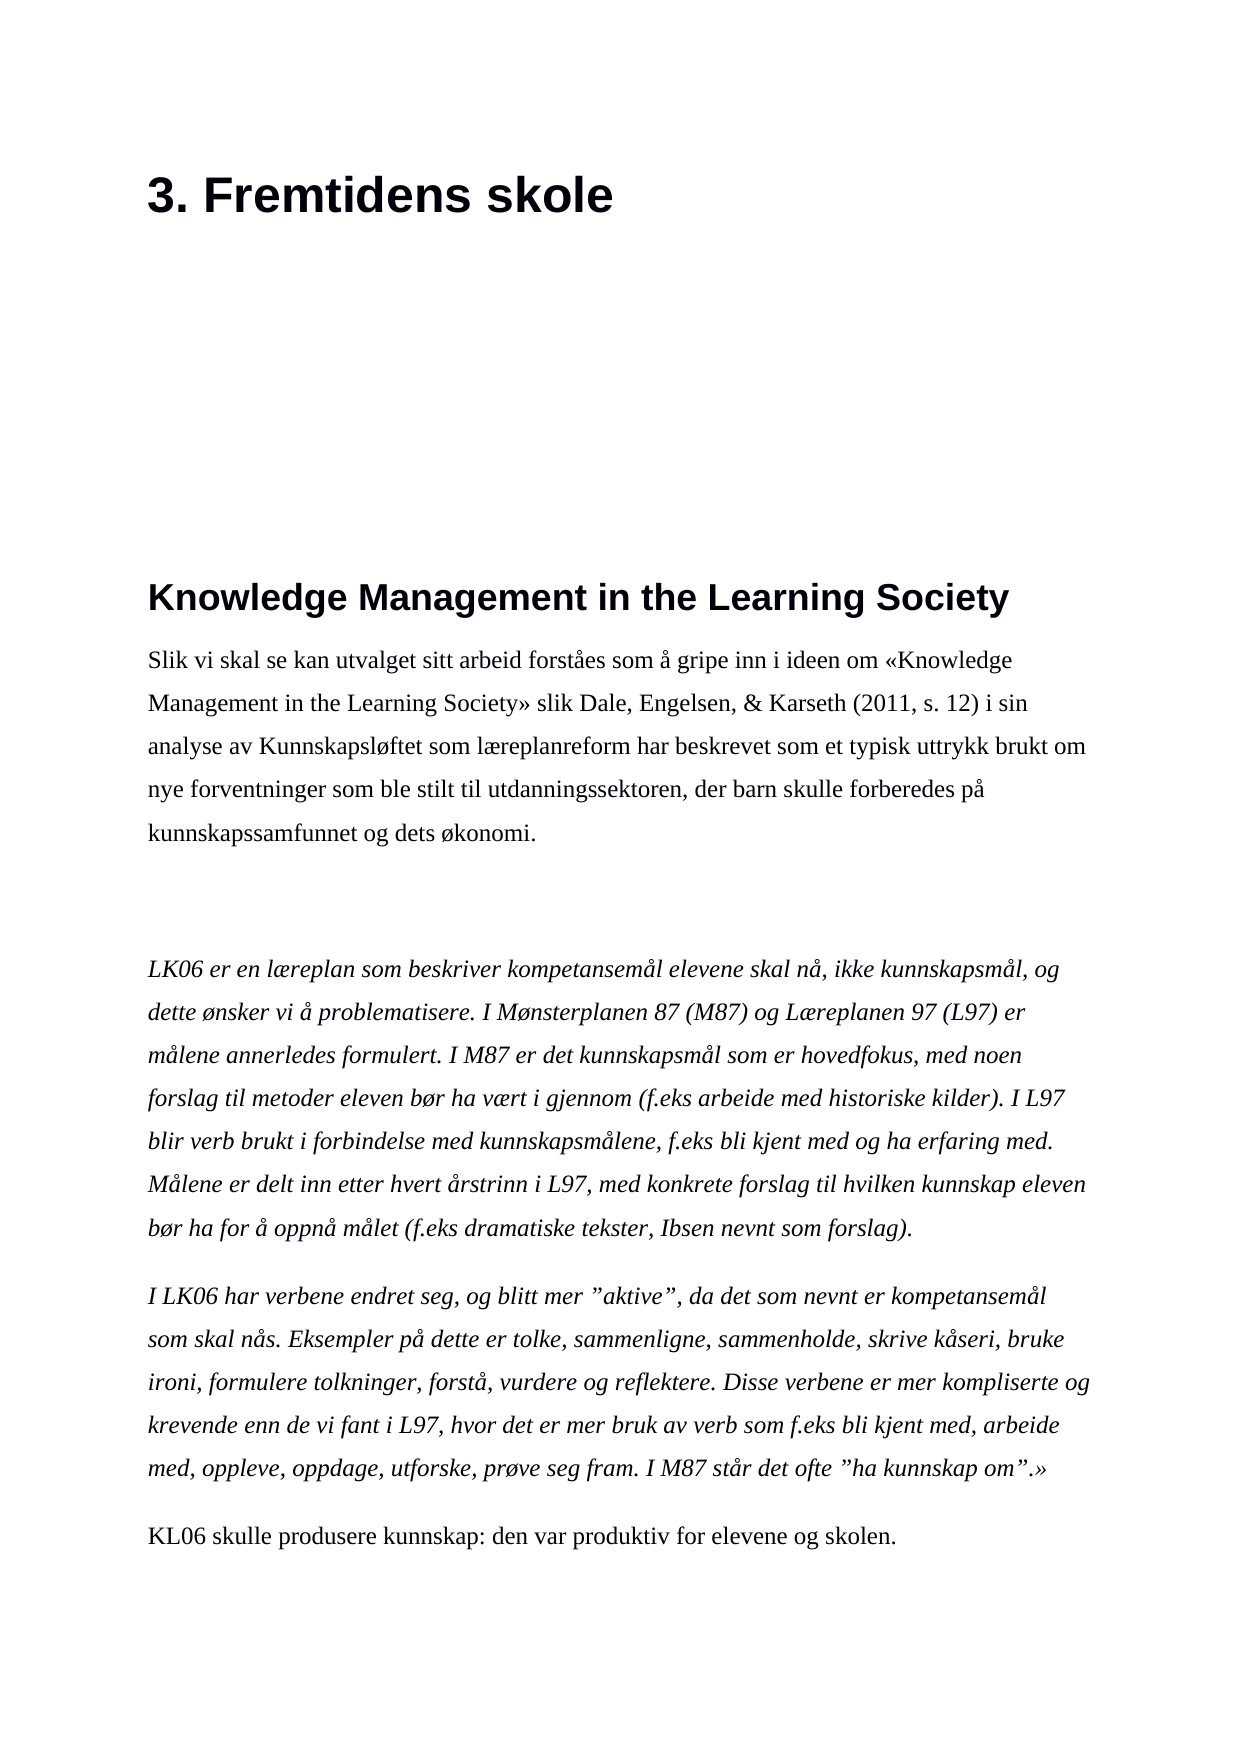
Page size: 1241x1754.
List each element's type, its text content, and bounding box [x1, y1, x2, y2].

text Slik vi skal se kan utvalget sitt arbeid forståes som å gripe inn i ideen om «Knowledge Management in the Learning Society» slik Dale, Engelsen, & Karseth (2011, s. 12) i sin analyse av Kunnskapsløftet som læreplanreform har beskrevet som et typisk uttrykk brukt om nye forventninger som ble stilt til utdanningssektoren, der barn skulle forberedes på kunnskapssamfunnet og dets økonomi. [148, 645, 1092, 846]
text LK06 er en læreplan som beskriver kompetansemål elevene skal nå, ikke kunnskapsmål, og dette ønsker vi å problematisere. I Mønsterplanen 87 (M87) og Læreplanen 97 (L97) er målene annerledes formulert. I M87 er det kunnskapsmål som er hovedfokus, med noen forslag til metoder eleven bør ha vært i gjennom (f.eks arbeide med historiske kilder). I L97 blir verb brukt i forbindelse med kunnskapsmålene, f.eks bli kjent med og ha erfaring med. Målene er delt inn etter hvert årstrinn i L97, med konkrete forslag til hvilken kunnskap eleven bør ha for å oppnå målet (f.eks dramatiske tekster, Ibsen nevnt som forslag). [148, 954, 1092, 1241]
text KL06 skulle produsere kunnskap: den var produktiv for elevene og skolen. [148, 1521, 1092, 1550]
subtitle Knowledge Management in the Learning Society [148, 575, 1092, 618]
text I LK06 har verbene endret seg, og blitt mer ”aktive”, da det som nevnt er kompetansemål som skal nås. Eksempler på dette er tolke, sammenligne, sammenholde, skrive kåseri, bruke ironi, formulere tolkninger, forstå, vurdere og reflektere. Disse verbene er mer kompliserte og krevende enn de vi fant i L97, hvor det er mer bruk av verb som f.eks bli kjent med, arbeide med, oppleve, oppdage, utforske, prøve seg fram. I M87 står det ofte ”ha kunnskap om”.» [148, 1281, 1092, 1482]
subtitle 3. Fremtidens skole [148, 165, 1092, 223]
